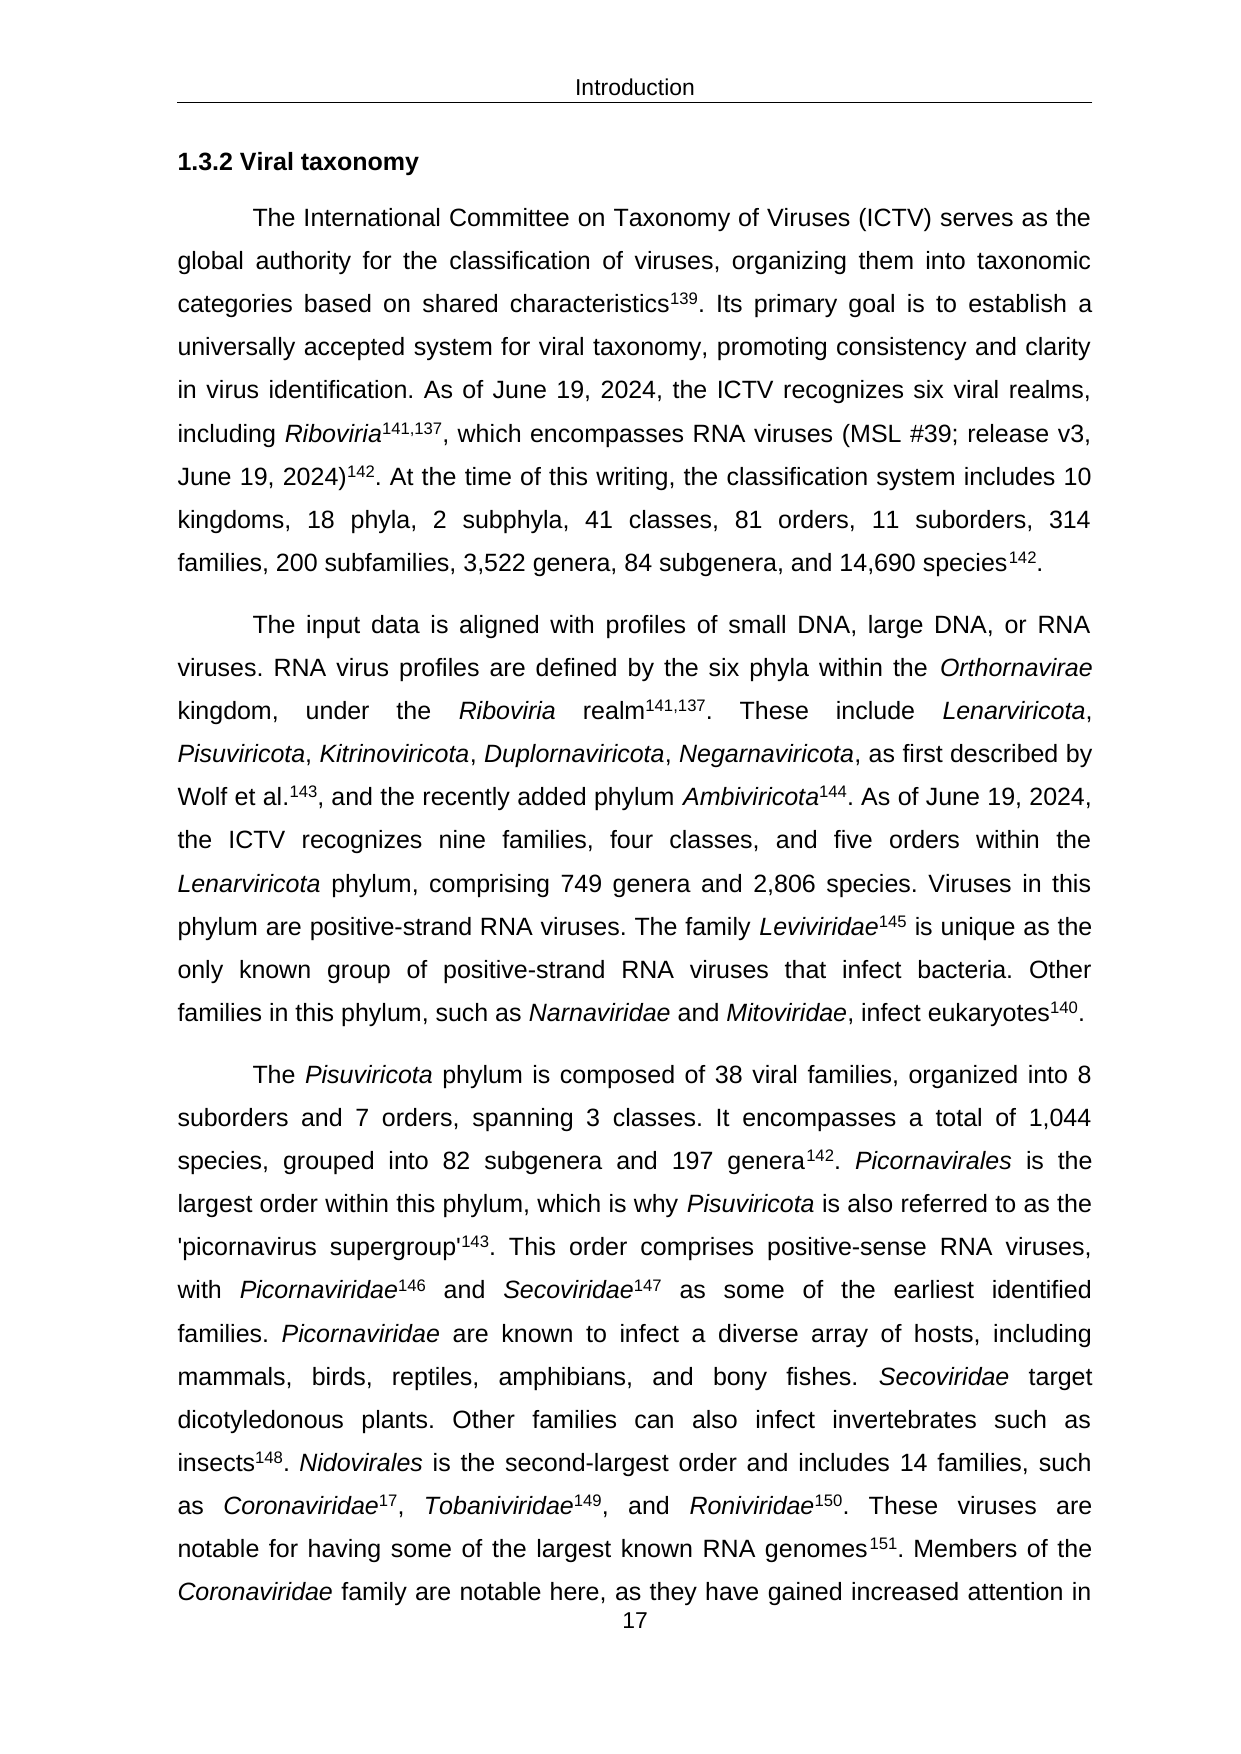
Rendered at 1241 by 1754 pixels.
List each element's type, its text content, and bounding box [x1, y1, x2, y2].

subtitle 1.3.2 Viral taxonomy [177, 147, 1092, 176]
text The Pisuviricota phylum is composed of 38 viral families, organized into 8 suborders and 7 orders, spanning 3 classes. It encompasses a total of 1,044 species, grouped into 82 subgenera and 197 genera142. Picornavirales is the largest order within this phylum, which is why Pisuviricota is also referred to as the 'picornavirus supergroup'143. This order comprises positive-sense RNA viruses, with Picornaviridae146 and Secoviridae147 as some of the earliest identified families. Picornaviridae are known to infect a diverse array of hosts, including mammals, birds, reptiles, amphibians, and bony fishes. Secoviridae target dicotyledonous plants. Other families can also infect invertebrates such as insects148. Nidovirales is the second-largest order and includes 14 families, such as Coronaviridae17, Tobaniviridae149, and Roniviridae150. These viruses are notable for having some of the largest known RNA genomes151. Members of the Coronaviridae family are notable here, as they have gained increased attention in [177, 1060, 1092, 1606]
text The International Committee on Taxonomy of Viruses (ICTV) serves as the global authority for the classification of viruses, organizing them into taxonomic categories based on shared characteristics139. Its primary goal is to establish a universally accepted system for viral taxonomy, promoting consistency and clarity in virus identification. As of June 19, 2024, the ICTV recognizes six viral realms, including Riboviria141,137, which encompasses RNA viruses (MSL #39; release v3, June 19, 2024)142. At the time of this writing, the classification system includes 10 kingdoms, 18 phyla, 2 subphyla, 41 classes, 81 orders, 11 suborders, 314 families, 200 subfamilies, 3,522 genera, 84 subgenera, and 14,690 species142. [177, 203, 1092, 577]
text The input data is aligned with profiles of small DNA, large DNA, or RNA viruses. RNA virus profiles are defined by the six phyla within the Orthornavirae kingdom, under the Riboviria realm141,137. These include Lenarviricota, Pisuviricota, Kitrinoviricota, Duplornaviricota, Negarnaviricota, as first described by Wolf et al.143, and the recently added phylum Ambiviricota144. As of June 19, 2024, the ICTV recognizes nine families, four classes, and five orders within the Lenarviricota phylum, comprising 749 genera and 2,806 species. Viruses in this phylum are positive-strand RNA viruses. The family Leviviridae145 is unique as the only known group of positive-strand RNA viruses that infect bacteria. Other families in this phylum, such as Narnaviridae and Mitoviridae, infect eukaryotes140. [177, 610, 1092, 1027]
